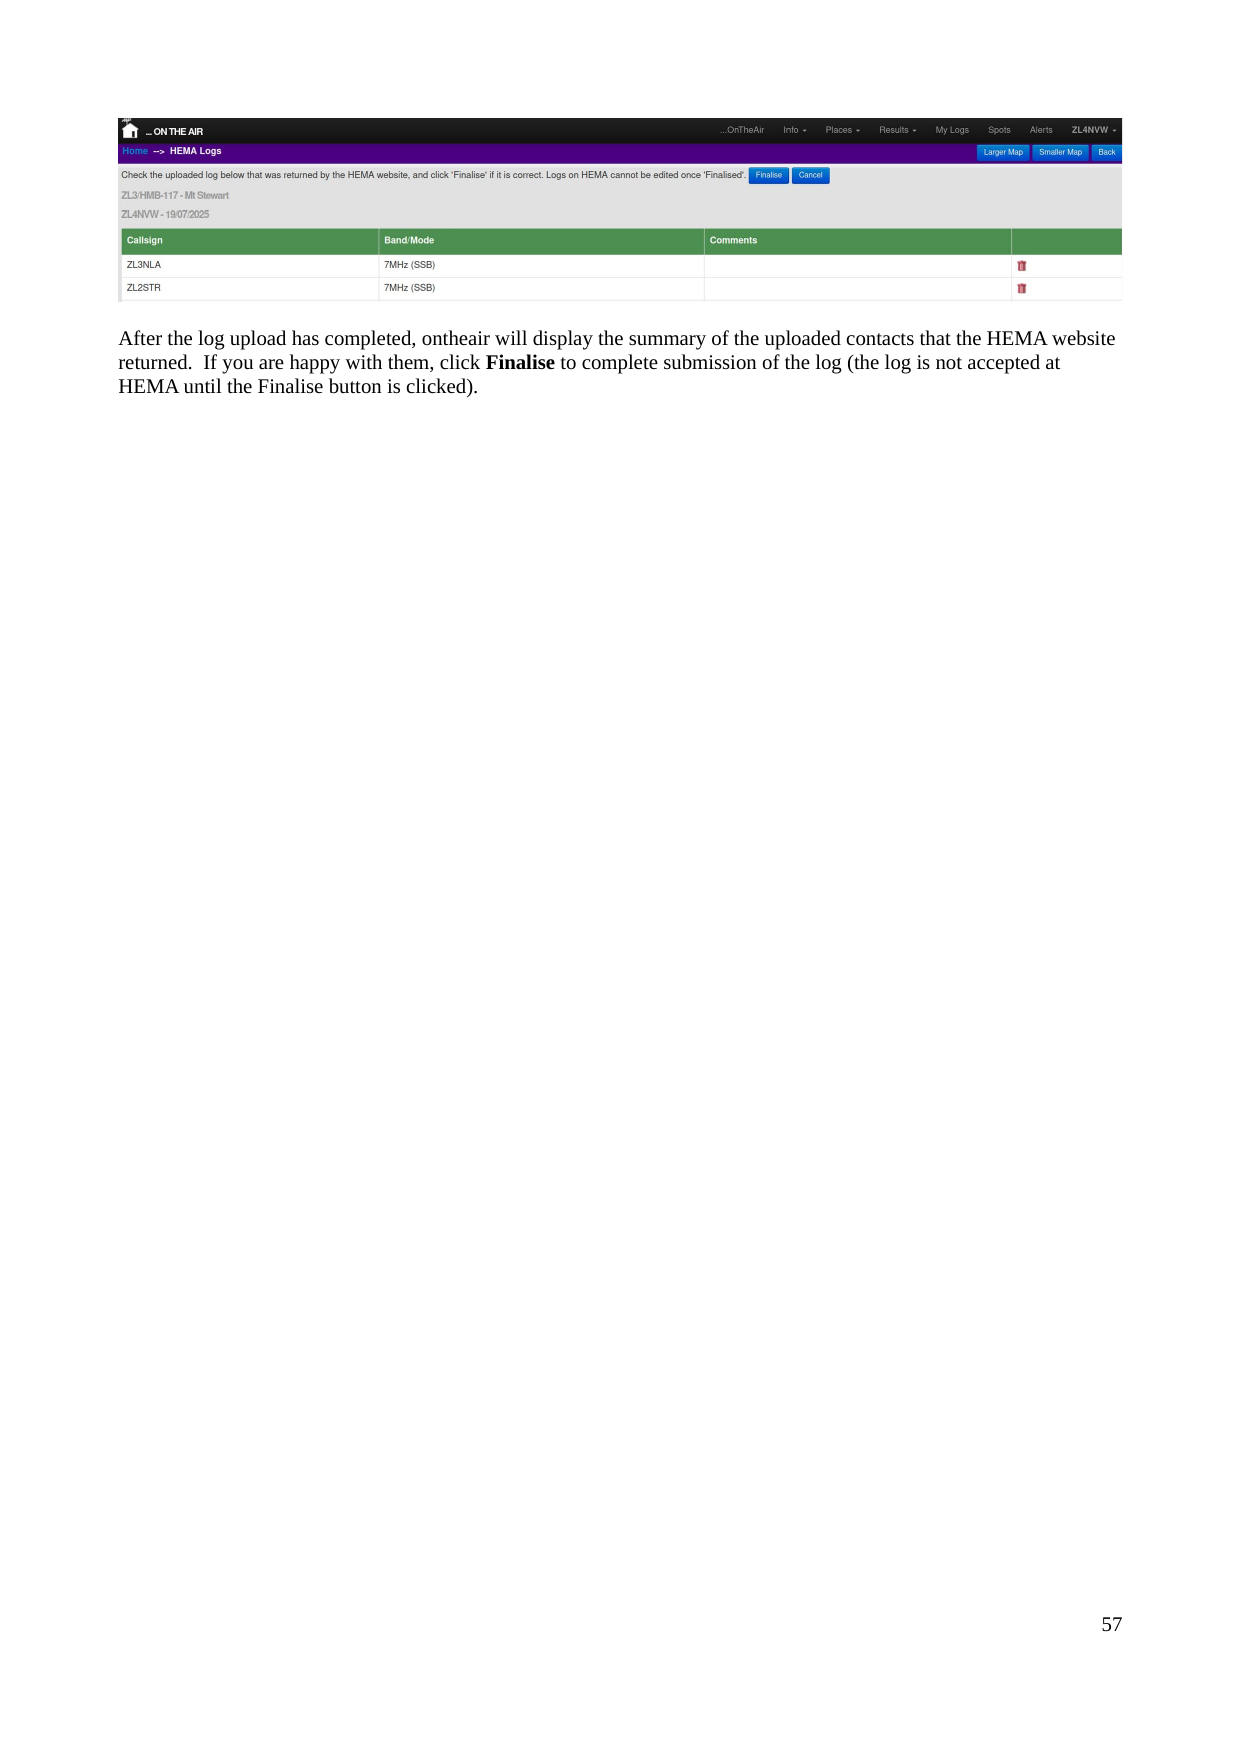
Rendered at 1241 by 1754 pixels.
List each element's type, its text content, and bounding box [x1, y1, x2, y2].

picture [118, 118, 1123, 302]
text After the log upload has completed, ontheair will display the summary of the uploaded contacts that the HEMA website returned. If you are happy with them, click Finalise to complete submission of the log (the log is not accepted at HEMA until the Finalise button is clicked). [118, 326, 1122, 398]
